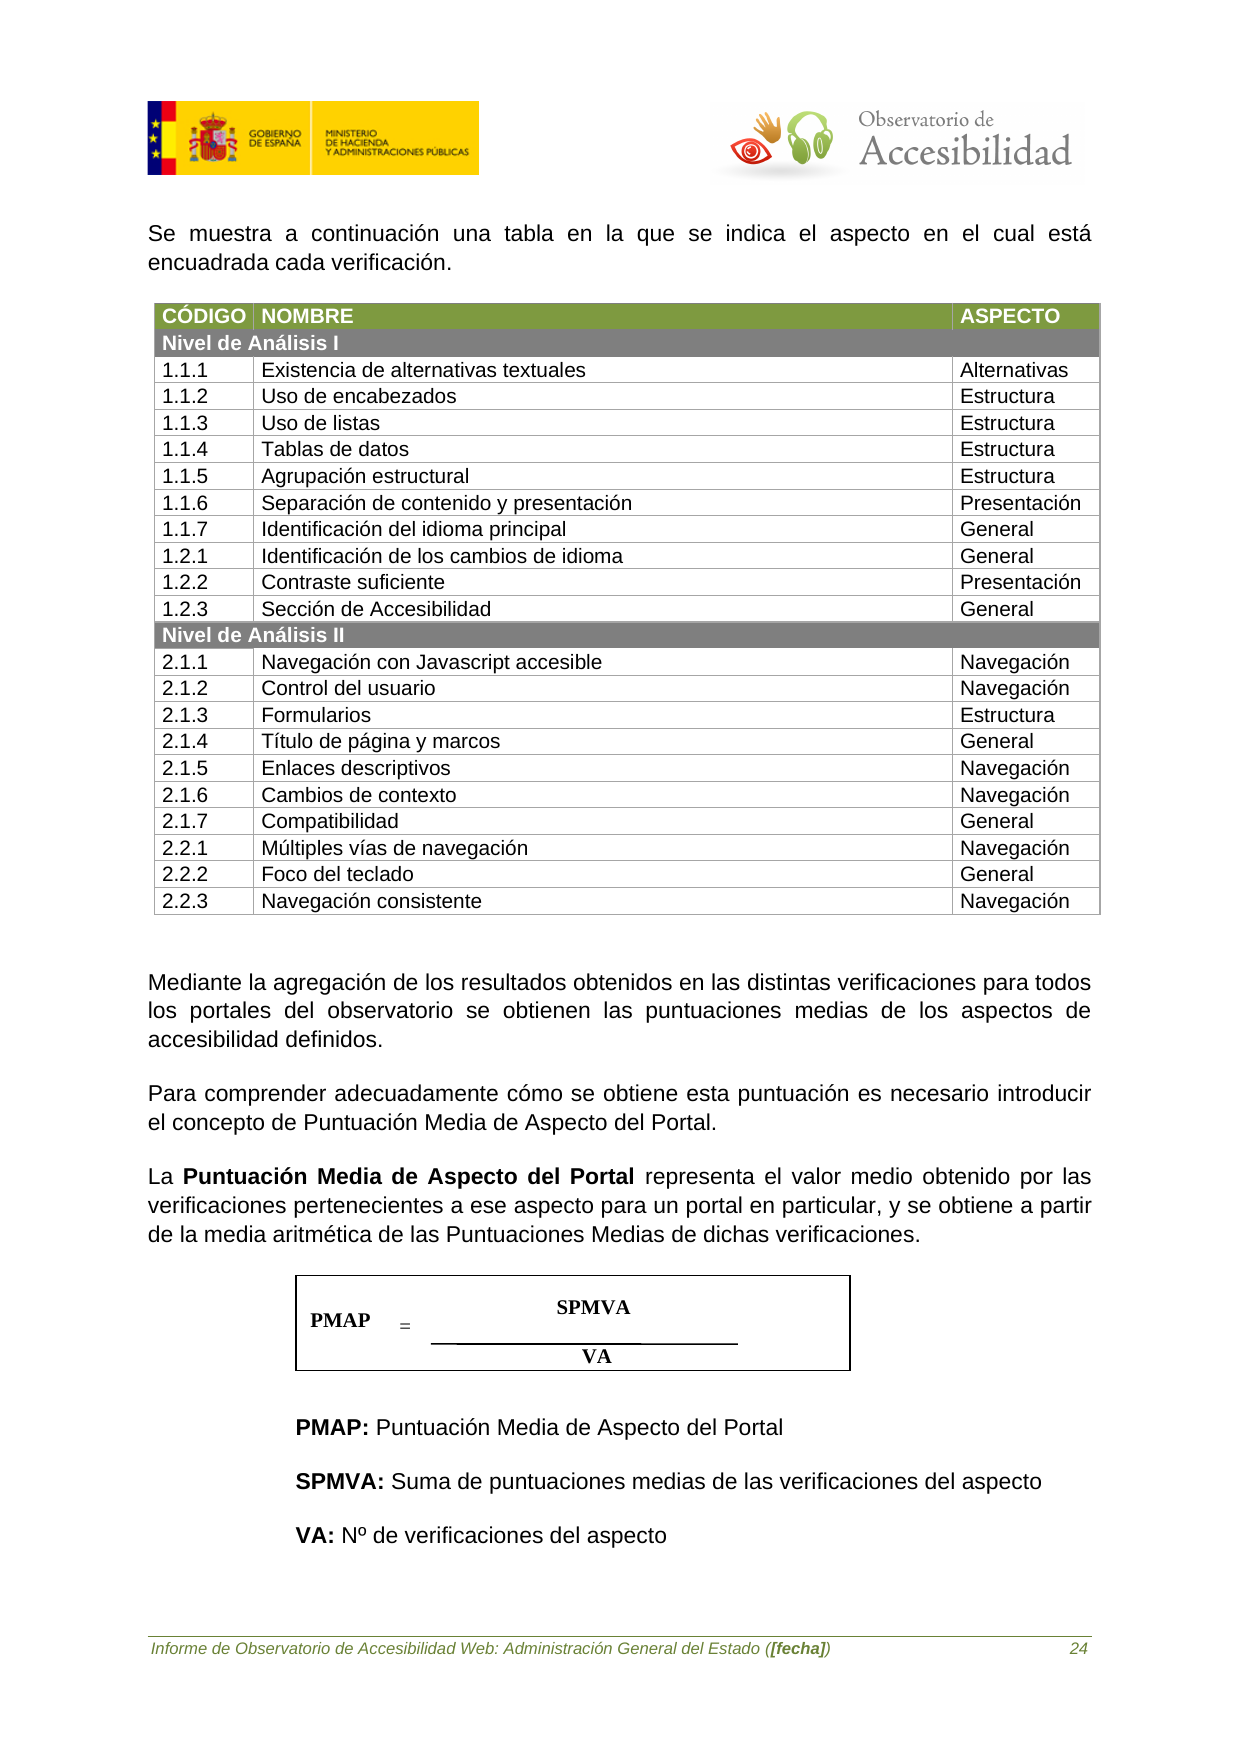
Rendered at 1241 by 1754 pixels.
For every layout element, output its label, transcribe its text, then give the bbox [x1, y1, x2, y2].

table_cell Nivel de Análisis II [155, 623, 1099, 648]
table_cell Tablas de datos [254, 436, 952, 462]
table_cell Navegación [953, 648, 1099, 674]
table_cell Enlaces descriptivos [254, 755, 952, 781]
text VA: Nº de verificaciones del aspecto [295, 1522, 1092, 1548]
table_cell 2.2.2 [155, 861, 253, 887]
table_cell Estructura [953, 702, 1099, 728]
table_cell 1.1.6 [155, 490, 253, 515]
table_cell Navegación consistente [254, 888, 952, 913]
table_cell Sección de Accesibilidad [254, 596, 952, 621]
table_cell Control del usuario [254, 676, 952, 701]
table_cell Presentación [953, 569, 1099, 595]
table_cell 1.2.1 [155, 543, 253, 568]
table_cell Foco del teclado [254, 861, 952, 887]
table_cell Título de página y marcos [254, 729, 952, 754]
table_header NOMBRE [254, 304, 952, 329]
table_cell Existencia de alternativas textuales [254, 357, 952, 382]
table_cell Cambios de contexto [254, 782, 952, 807]
table_cell 1.2.3 [155, 596, 253, 621]
table_cell Estructura [953, 410, 1099, 435]
table_cell Navegación con Javascript accesible [254, 648, 952, 674]
table_cell Nivel de Análisis I [155, 330, 1099, 356]
table_cell Estructura [953, 383, 1099, 409]
text Para comprender adecuadamente cómo se obtiene esta puntuación es necesario introducir el concepto de Puntuación Media de Aspecto del Portal. [148, 1080, 1092, 1136]
table_cell Contraste suficiente [254, 569, 952, 595]
table_cell Identificación del idioma principal [254, 516, 952, 542]
table_cell Presentación [953, 490, 1099, 515]
table_header ASPECTO [953, 304, 1099, 329]
table_cell General [953, 808, 1099, 834]
table_cell 2.1.1 [155, 649, 253, 674]
table_cell 1.1.3 [155, 410, 253, 435]
picture [710, 102, 1086, 185]
table_cell General [953, 516, 1099, 542]
table_cell Compatibilidad [254, 808, 952, 834]
table_cell Uso de encabezados [254, 383, 952, 409]
table_cell Uso de listas [254, 410, 952, 435]
table_cell 2.1.5 [155, 755, 253, 781]
table_cell Separación de contenido y presentación [254, 490, 952, 515]
table_cell 2.1.2 [155, 676, 253, 701]
table_cell Estructura [953, 463, 1099, 488]
table_header CÓDIGO [155, 304, 253, 329]
table_cell Múltiples vías de navegación [254, 835, 952, 860]
table_cell Formularios [254, 702, 952, 728]
table_cell General [953, 543, 1099, 568]
table_cell 2.2.1 [155, 835, 253, 860]
table_cell Navegación [953, 782, 1099, 807]
text Se muestra a continuación una tabla en la que se indica el aspecto en el cual está encuadrada cada verificación. [148, 220, 1092, 275]
text Mediante la agregación de los resultados obtenidos en las distintas verificaciones para todos los portales del observatorio se obtienen las puntuaciones medias de los aspectos de accesibilidad definidos. [148, 968, 1092, 1053]
picture [147, 101, 479, 175]
table_cell 2.1.3 [155, 702, 253, 728]
table_cell 2.1.7 [155, 808, 253, 834]
table_cell 1.1.5 [155, 463, 253, 488]
table_cell Navegación [953, 755, 1099, 781]
table_cell 2.2.3 [155, 888, 253, 913]
table_cell 1.1.4 [155, 436, 253, 462]
table_cell 2.1.4 [155, 729, 253, 754]
table_cell Navegación [953, 835, 1099, 860]
table_cell 1.1.1 [155, 357, 253, 382]
text SPMVA: Suma de puntuaciones medias de las verificaciones del aspecto [295, 1468, 1092, 1494]
table_cell Navegación [953, 888, 1099, 913]
table_cell General [953, 729, 1099, 754]
table_cell Identificación de los cambios de idioma [254, 543, 952, 568]
table_cell General [953, 596, 1099, 621]
table_cell 1.2.2 [155, 569, 253, 595]
text La Puntuación Media de Aspecto del Portal representa el valor medio obtenido por las verificaciones pertenecientes a ese aspecto para un portal en particular, y se obtiene a partir de la media aritmética de las Puntuaciones Medias de dichas verificaciones. [148, 1163, 1092, 1248]
text PMAP: Puntuación Media de Aspecto del Portal [295, 1414, 1092, 1440]
table_cell General [953, 861, 1099, 887]
table_cell 1.1.2 [155, 383, 253, 409]
table_cell 2.1.6 [155, 782, 253, 807]
table_cell Navegación [953, 676, 1099, 701]
table_cell 1.1.7 [155, 516, 253, 542]
table_cell Agrupación estructural [254, 463, 952, 488]
table_cell Estructura [953, 436, 1099, 462]
table_cell Alternativas [953, 357, 1099, 382]
